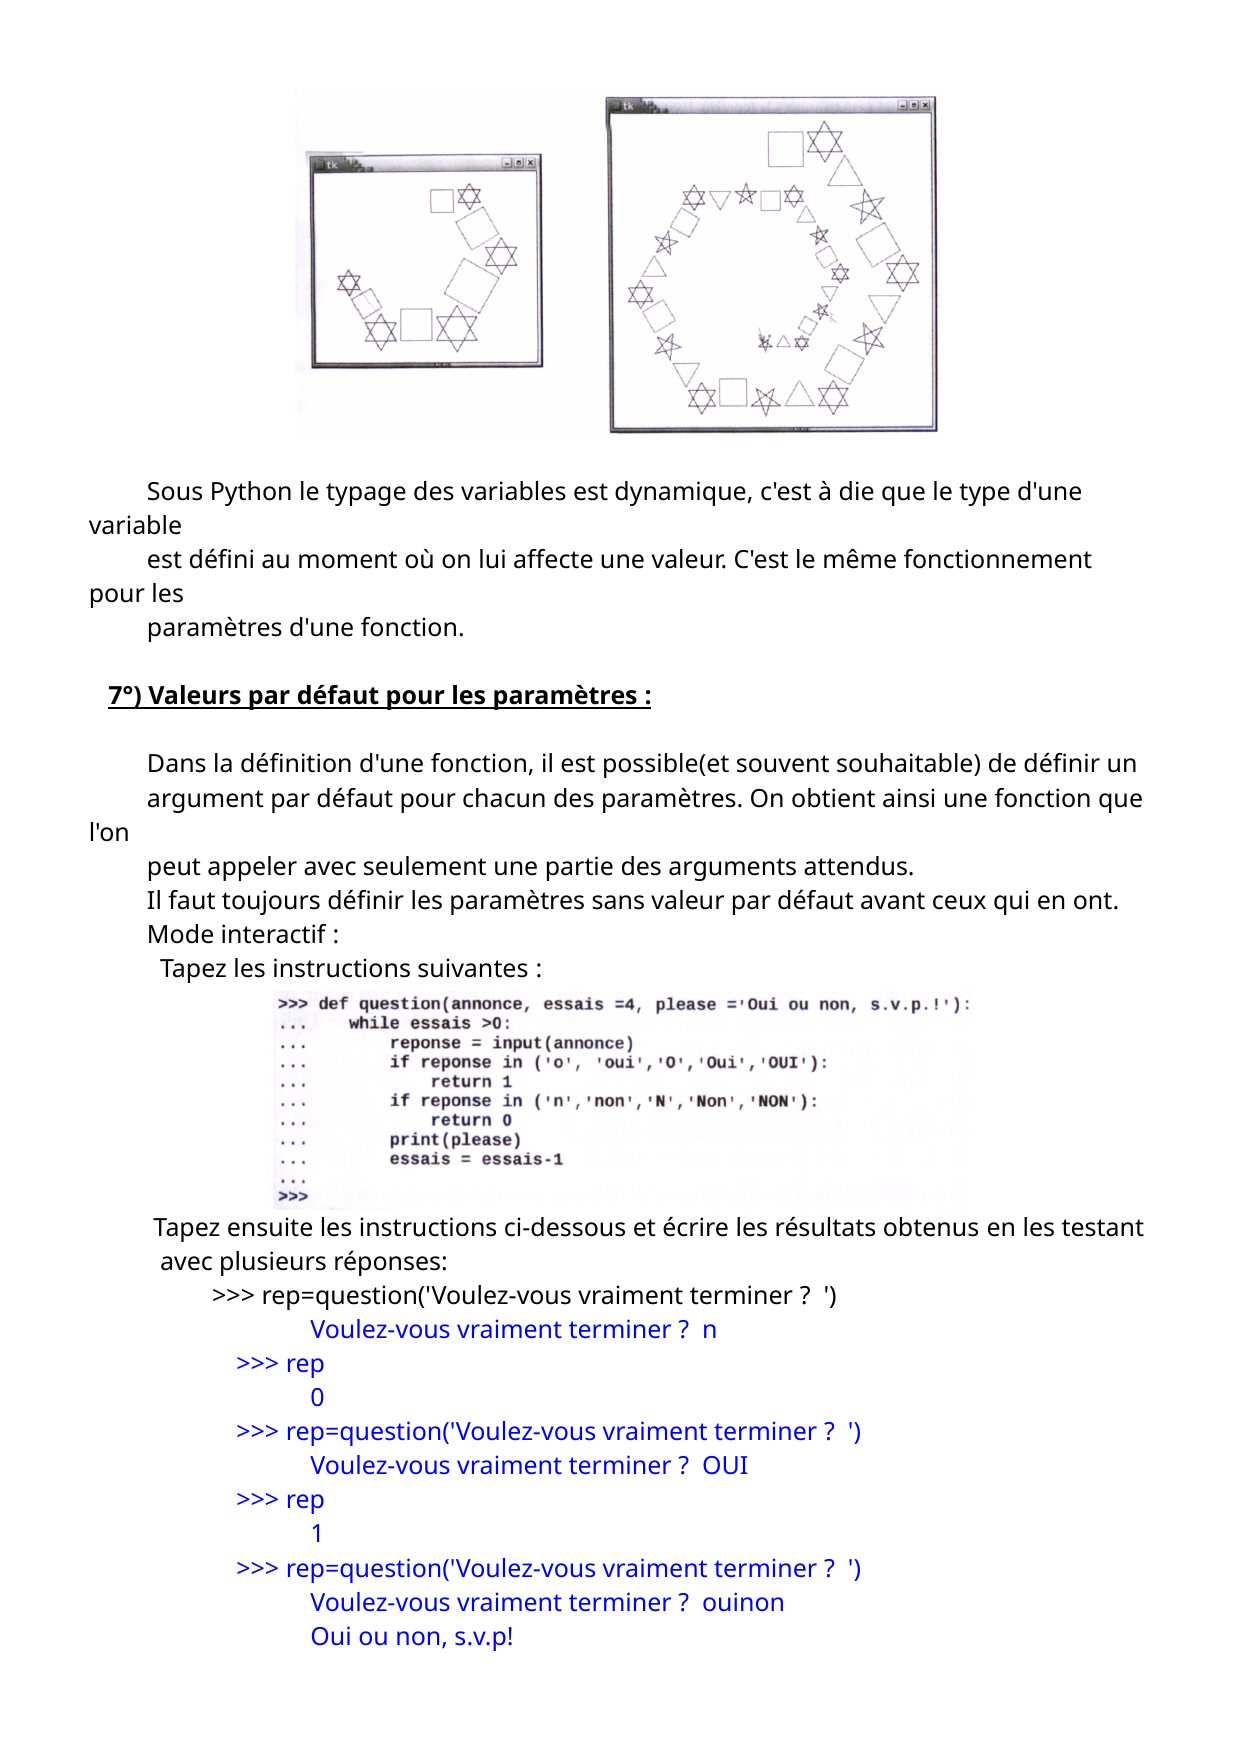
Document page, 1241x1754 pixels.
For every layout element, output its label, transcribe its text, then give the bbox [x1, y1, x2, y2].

text Mode interactif : [88, 916, 1152, 951]
text Tapez les instructions suivantes : [88, 951, 1152, 984]
text paramètres d'une fonction. [88, 610, 1152, 644]
text Sous Python le typage des variables est dynamique, c'est à die que le type d'une variable [88, 474, 1152, 542]
text est défini au moment où on lui affecte une valeur. C'est le même fonctionnement pour les [88, 542, 1152, 610]
text Tapez ensuite les instructions ci-dessous et écrire les résultats obtenus en les testant [88, 984, 1152, 1244]
text Voulez-vous vraiment terminer ? OUI [88, 1448, 1152, 1482]
text avec plusieurs réponses: [88, 1244, 1152, 1278]
text >>> rep=question('Voulez-vous vraiment terminer ? ') [88, 1550, 1152, 1584]
text >>> rep=question('Voulez-vous vraiment terminer ? ') [88, 1278, 1152, 1312]
text peut appeler avec seulement une partie des arguments attendus. [88, 848, 1152, 882]
picture [266, 984, 974, 1210]
text >>> rep [88, 1346, 1152, 1380]
text 1 [88, 1516, 1152, 1550]
text Il faut toujours définir les paramètres sans valeur par défaut avant ceux qui en ont. [88, 882, 1152, 916]
text 0 [88, 1380, 1152, 1414]
text argument par défaut pour chacun des paramètres. On obtient ainsi une fonction que l'on [88, 780, 1152, 848]
text Dans la définition d'une fonction, il est possible(et souvent souhaitable) de définir un [88, 746, 1152, 780]
picture [295, 88, 945, 440]
text >>> rep [88, 1482, 1152, 1516]
text Oui ou non, s.v.p! [88, 1618, 1152, 1652]
text Voulez-vous vraiment terminer ? n [88, 1312, 1152, 1346]
text Voulez-vous vraiment terminer ? ouinon [88, 1584, 1152, 1618]
text >>> rep=question('Voulez-vous vraiment terminer ? ') [88, 1414, 1152, 1448]
text 7°) Valeurs par défaut pour les paramètres : [88, 678, 1152, 712]
